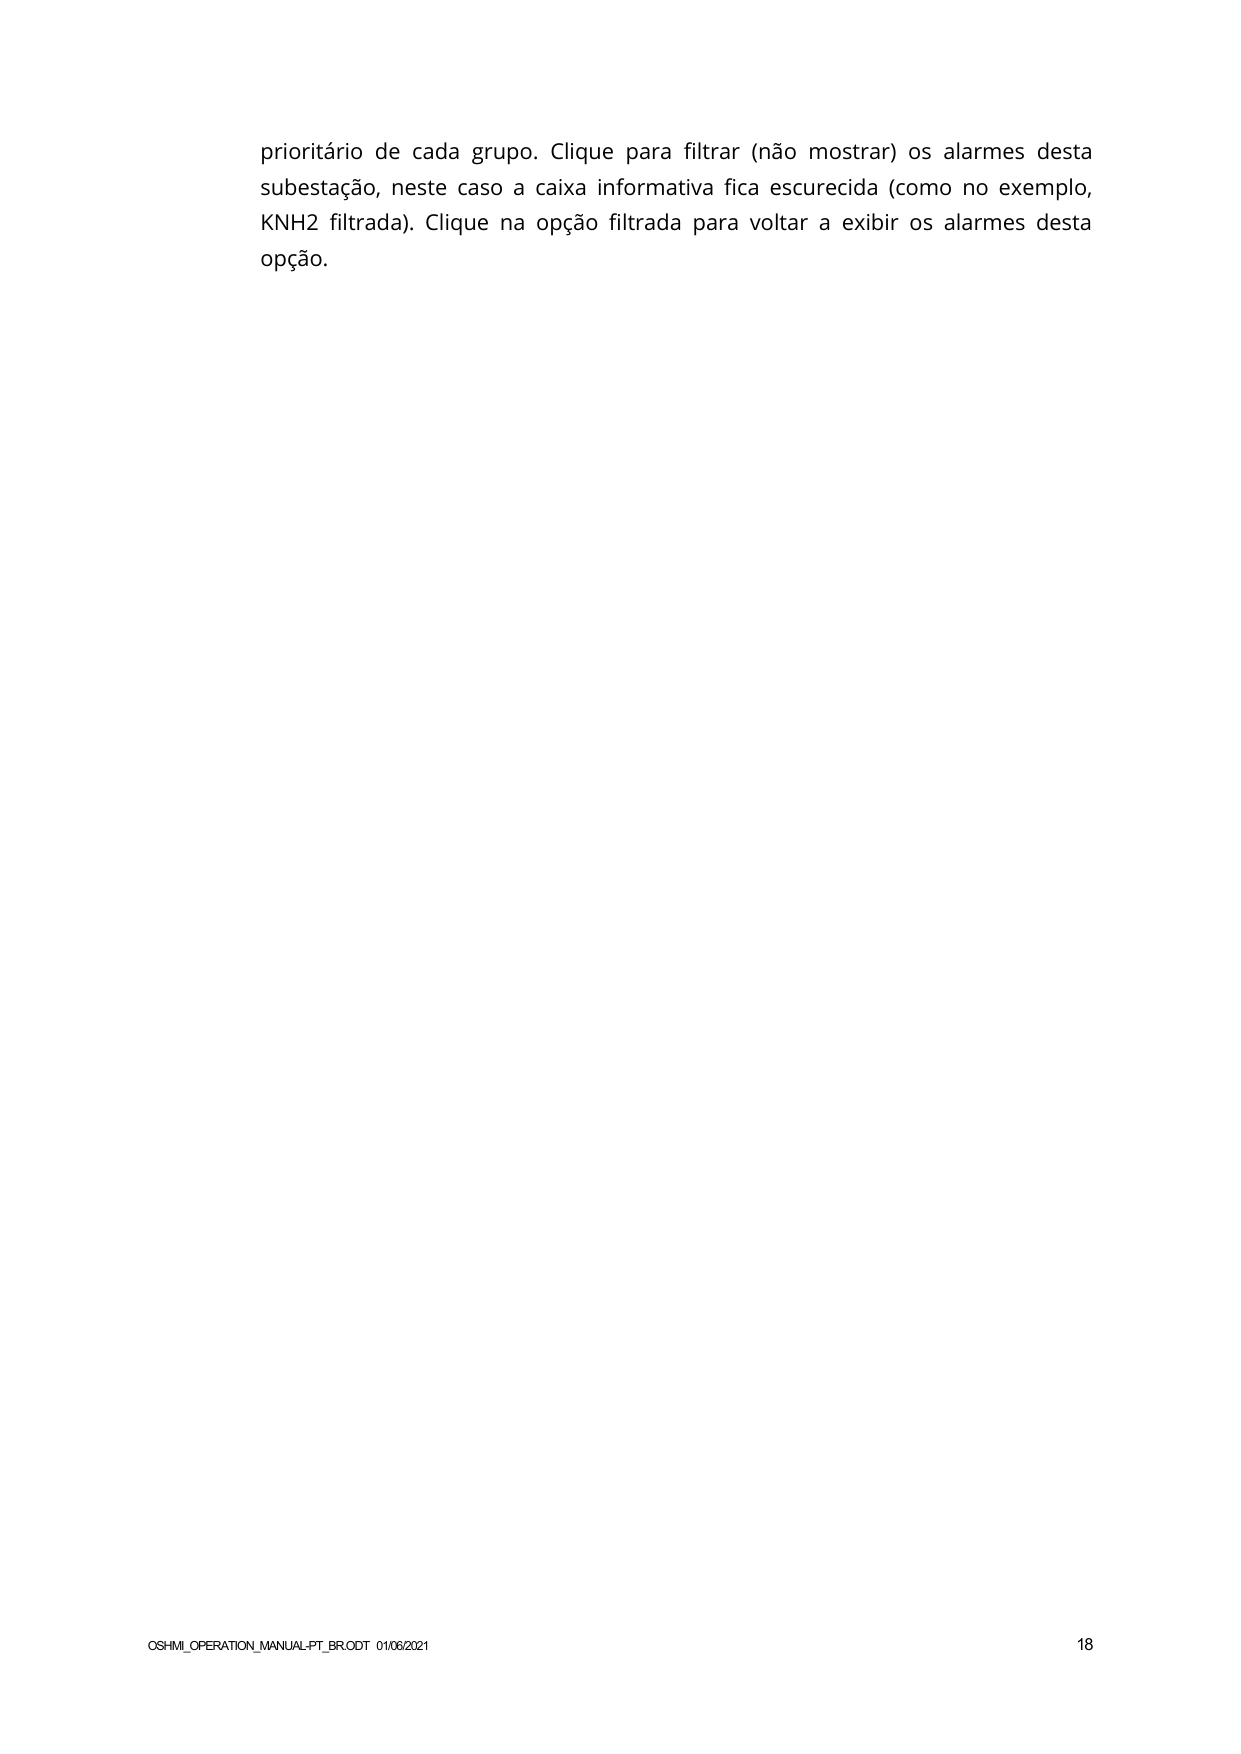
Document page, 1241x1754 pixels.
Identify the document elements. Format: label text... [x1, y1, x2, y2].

subtitle prioritário de cada grupo. Clique para filtrar (não mostrar) os alarmes desta subestação, neste caso a caixa informativa fica escurecida (como no exemplo, KNH2 filtrada). Clique na opção filtrada para voltar a exibir os alarmes desta opção. [260, 136, 1093, 273]
